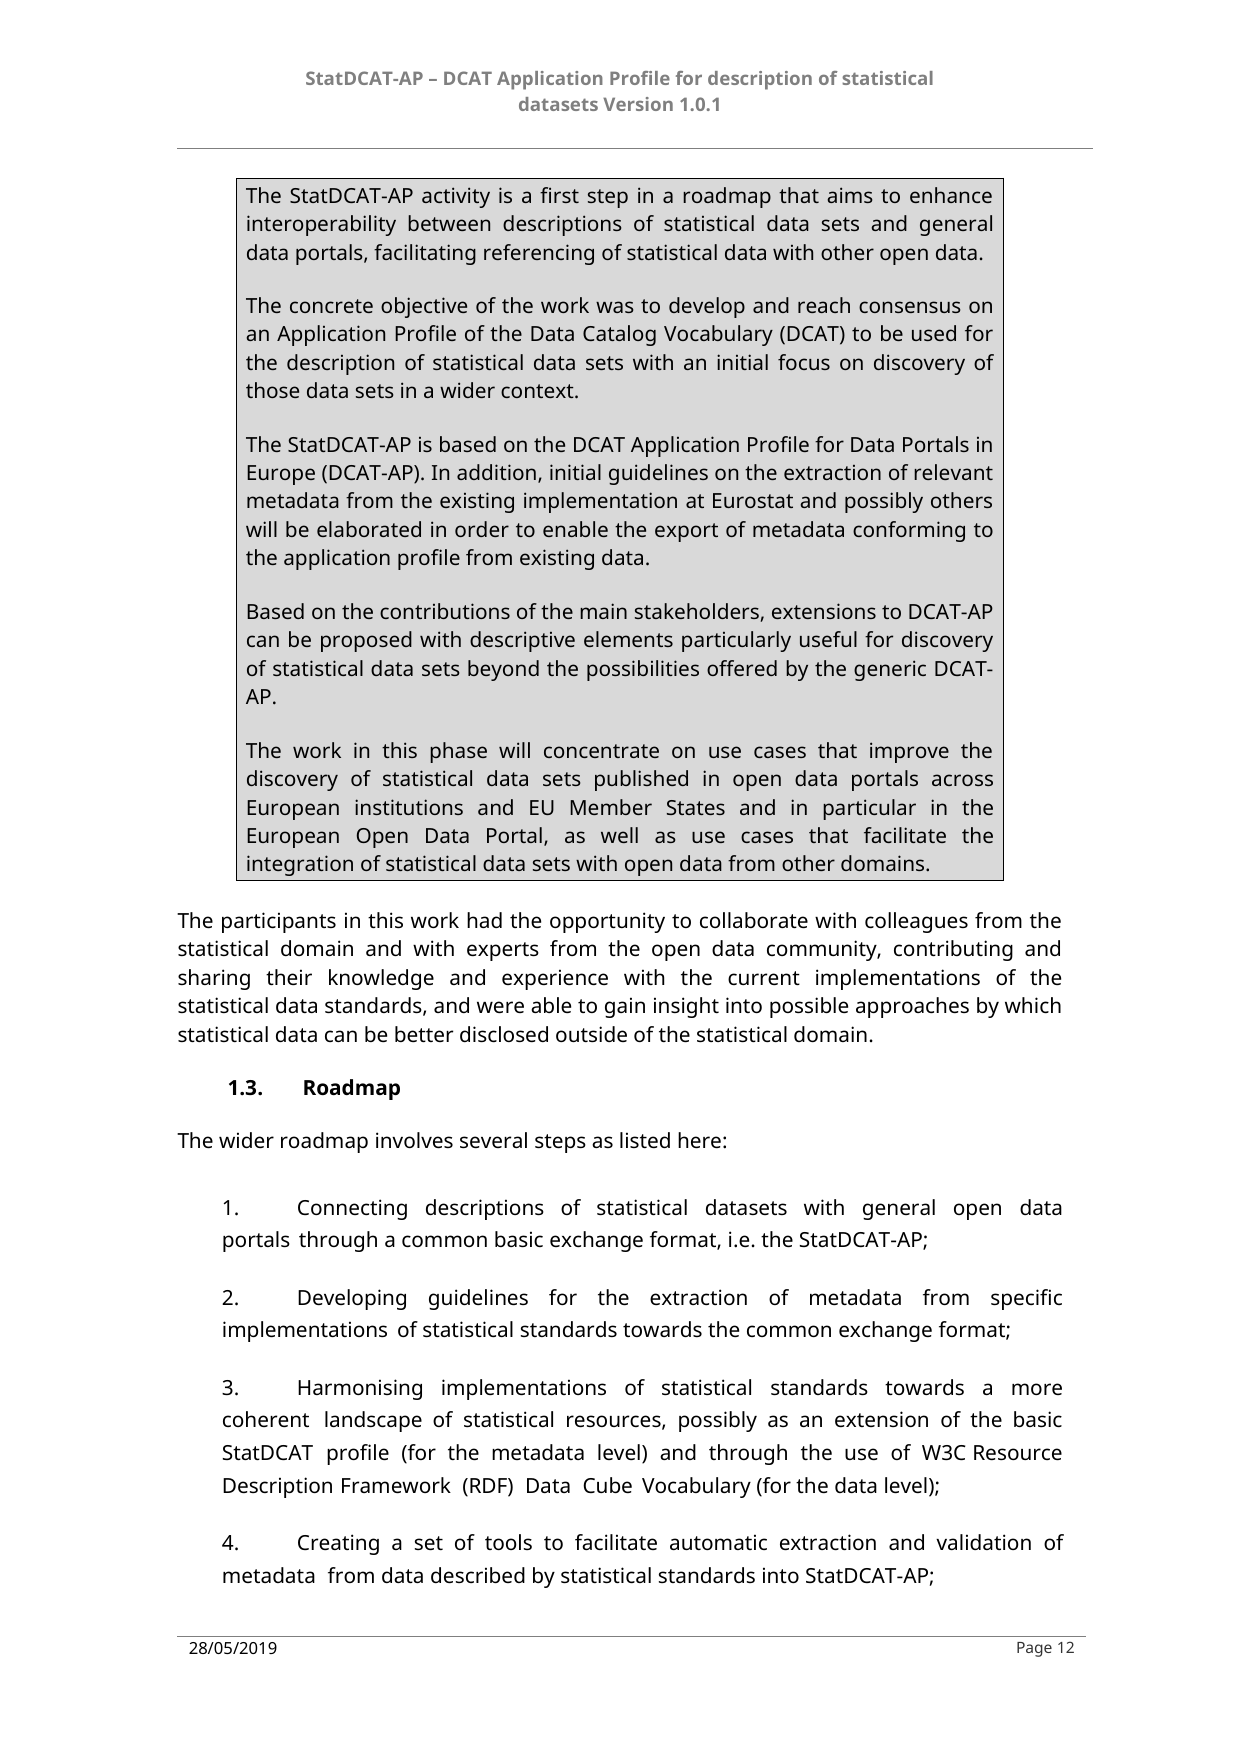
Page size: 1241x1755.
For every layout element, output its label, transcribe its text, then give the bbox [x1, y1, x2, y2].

text The work in this phase will concentrate on use cases that improve the discovery of statistical data sets published in open data portals across European institutions and EU Member States and in particular in the European Open Data Portal, as well as use cases that facilitate the integration of statistical data sets with open data from other domains. [237, 733, 1003, 880]
list Connecting descriptions of statistical datasets with general open data portals through a common basic exchange format, i.e. the StatDCAT-AP; [222, 1193, 1063, 1254]
list Creating a set of tools to facilitate automatic extraction and validation of metadata from data described by statistical standards into StatDCAT-AP; [222, 1528, 1063, 1589]
subtitle Roadmap [227, 1073, 1063, 1102]
text Based on the contributions of the main stakeholders, extensions to DCAT-AP can be proposed with descriptive elements particularly useful for discovery of statistical data sets beyond the possibilities offered by the generic DCAT-AP. [237, 594, 1003, 711]
text The wider roadmap involves several steps as listed here: [177, 1127, 1063, 1155]
text The participants in this work had the opportunity to collaborate with colleagues from the statistical domain and with experts from the open data community, contributing and sharing their knowledge and experience with the current implementations of the statistical data standards, and were able to gain insight into possible approaches by which statistical data can be better disclosed outside of the statistical domain. [177, 906, 1063, 1048]
list Harmonising implementations of statistical standards towards a more coherent landscape of statistical resources, possibly as an extension of the basic StatDCAT profile (for the metadata level) and through the use of W3C Resource Description Framework (RDF) Data Cube Vocabulary (for the data level); [222, 1373, 1063, 1499]
list Developing guidelines for the extraction of metadata from specific implementations of statistical standards towards the common exchange format; [222, 1283, 1063, 1344]
text The StatDCAT-AP is based on the DCAT Application Profile for Data Portals in Europe (DCAT-AP). In addition, initial guidelines on the extraction of relevant metadata from the existing implementation at Eurostat and possibly others will be elaborated in order to enable the export of metadata conforming to the application profile from existing data. [237, 427, 1003, 572]
text The StatDCAT-AP activity is a first step in a roadmap that aims to enhance interoperability between descriptions of statistical data sets and general data portals, facilitating referencing of statistical data with other open data. [237, 179, 1003, 266]
text The concrete objective of the work was to develop and reach consensus on an Application Profile of the Data Catalog Vocabulary (DCAT) to be used for the description of statistical data sets with an initial focus on discovery of those data sets in a wider context. [237, 288, 1003, 405]
